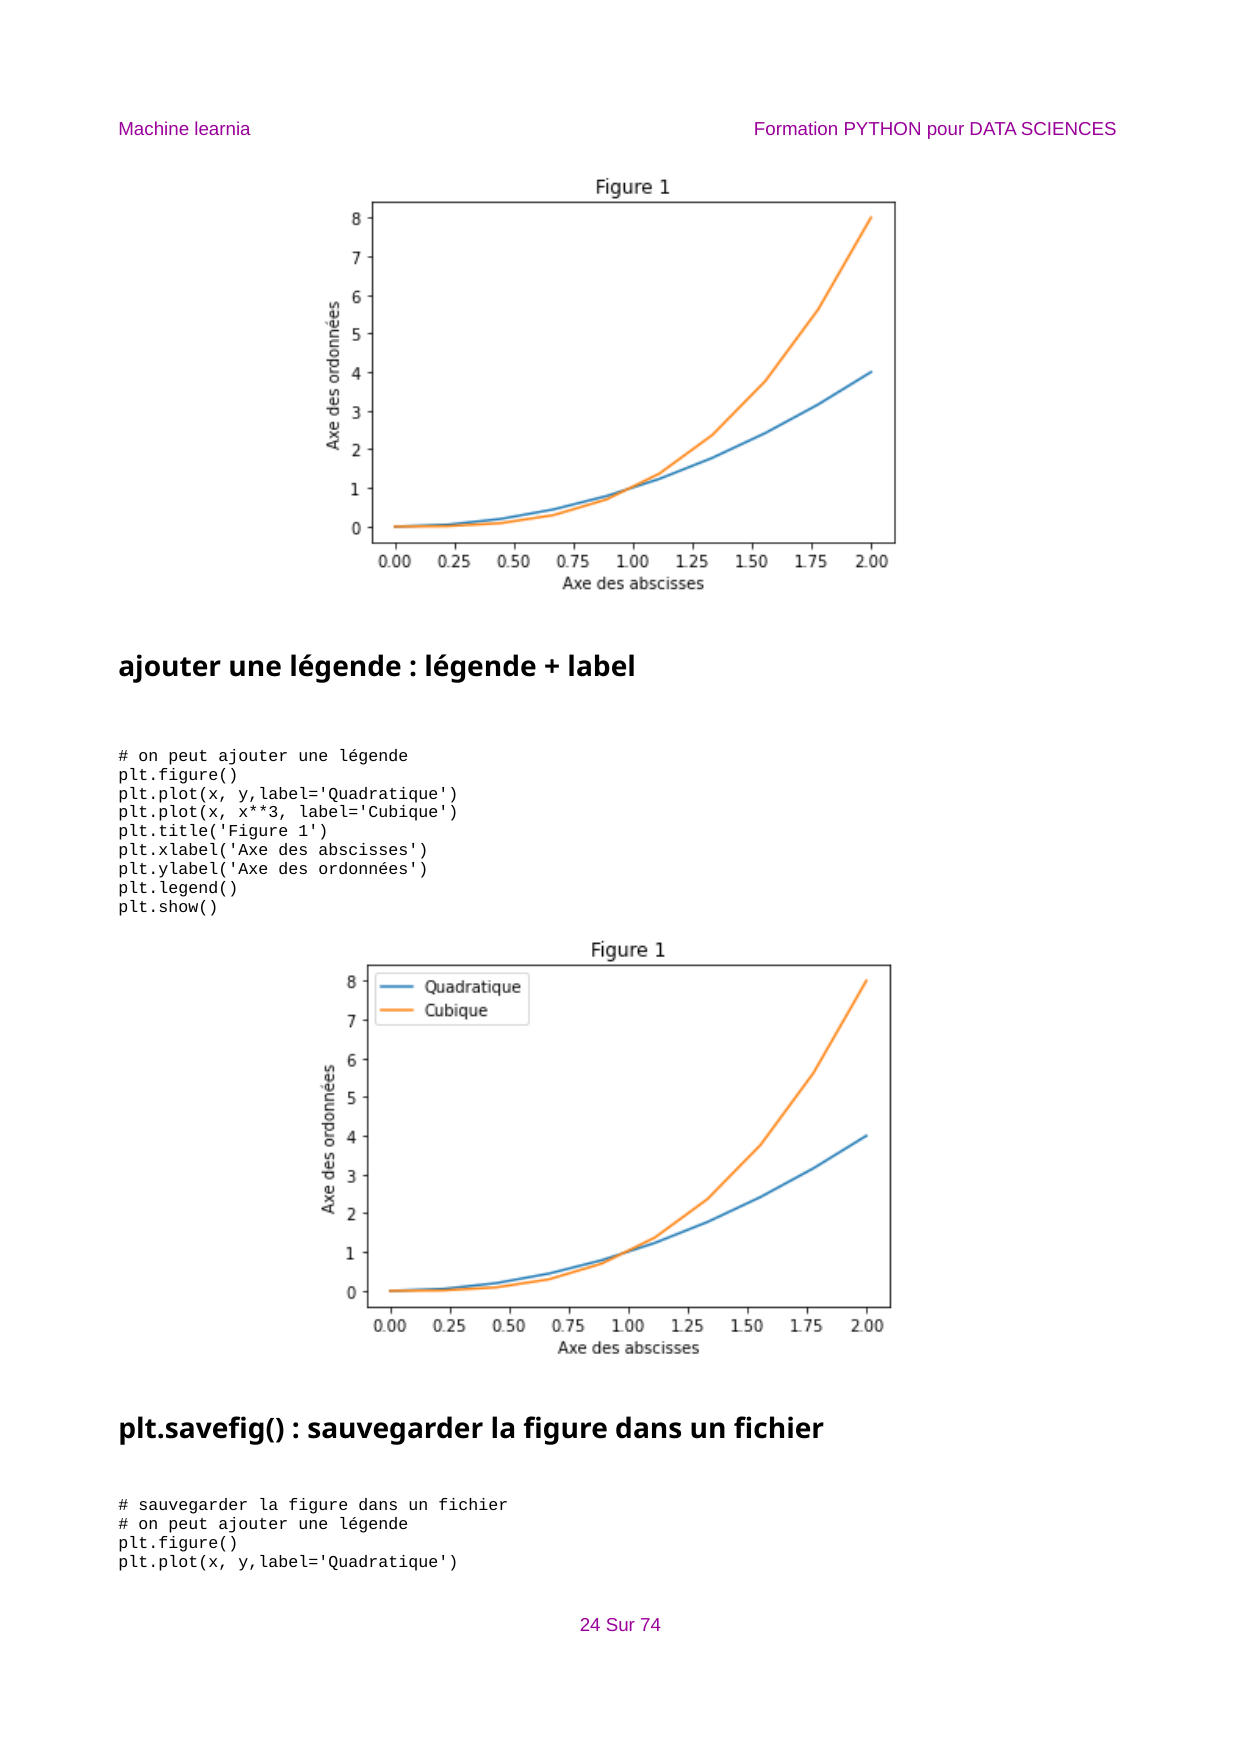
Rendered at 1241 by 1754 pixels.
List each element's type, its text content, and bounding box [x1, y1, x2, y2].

text plt.figure() [118, 1534, 1122, 1553]
text plt.xlabel('Axe des abscisses') [118, 842, 1122, 861]
text plt.title('Figure 1') [118, 823, 1122, 842]
text plt.show() [118, 898, 1122, 917]
text # on peut ajouter une légende [118, 1515, 1122, 1534]
text plt.plot(x, x**3, label='Cubique') [118, 804, 1122, 823]
text plt.plot(x, y,label='Quadratique') [118, 1553, 1122, 1572]
picture [300, 936, 940, 1365]
text plt.figure() [118, 766, 1122, 785]
text # sauvegarder la figure dans un fichier [118, 1497, 1122, 1515]
text plt.legend() [118, 879, 1122, 898]
text # on peut ajouter une légende [118, 747, 1122, 766]
text plt.plot(x, y,label='Quadratique') [118, 785, 1122, 804]
subtitle plt.savefig() : sauvegarder la figure dans un fichier [118, 1408, 1122, 1446]
picture [297, 169, 943, 602]
text plt.ylabel('Axe des ordonnées') [118, 861, 1122, 879]
subtitle ajouter une légende : légende + label [118, 646, 1122, 684]
